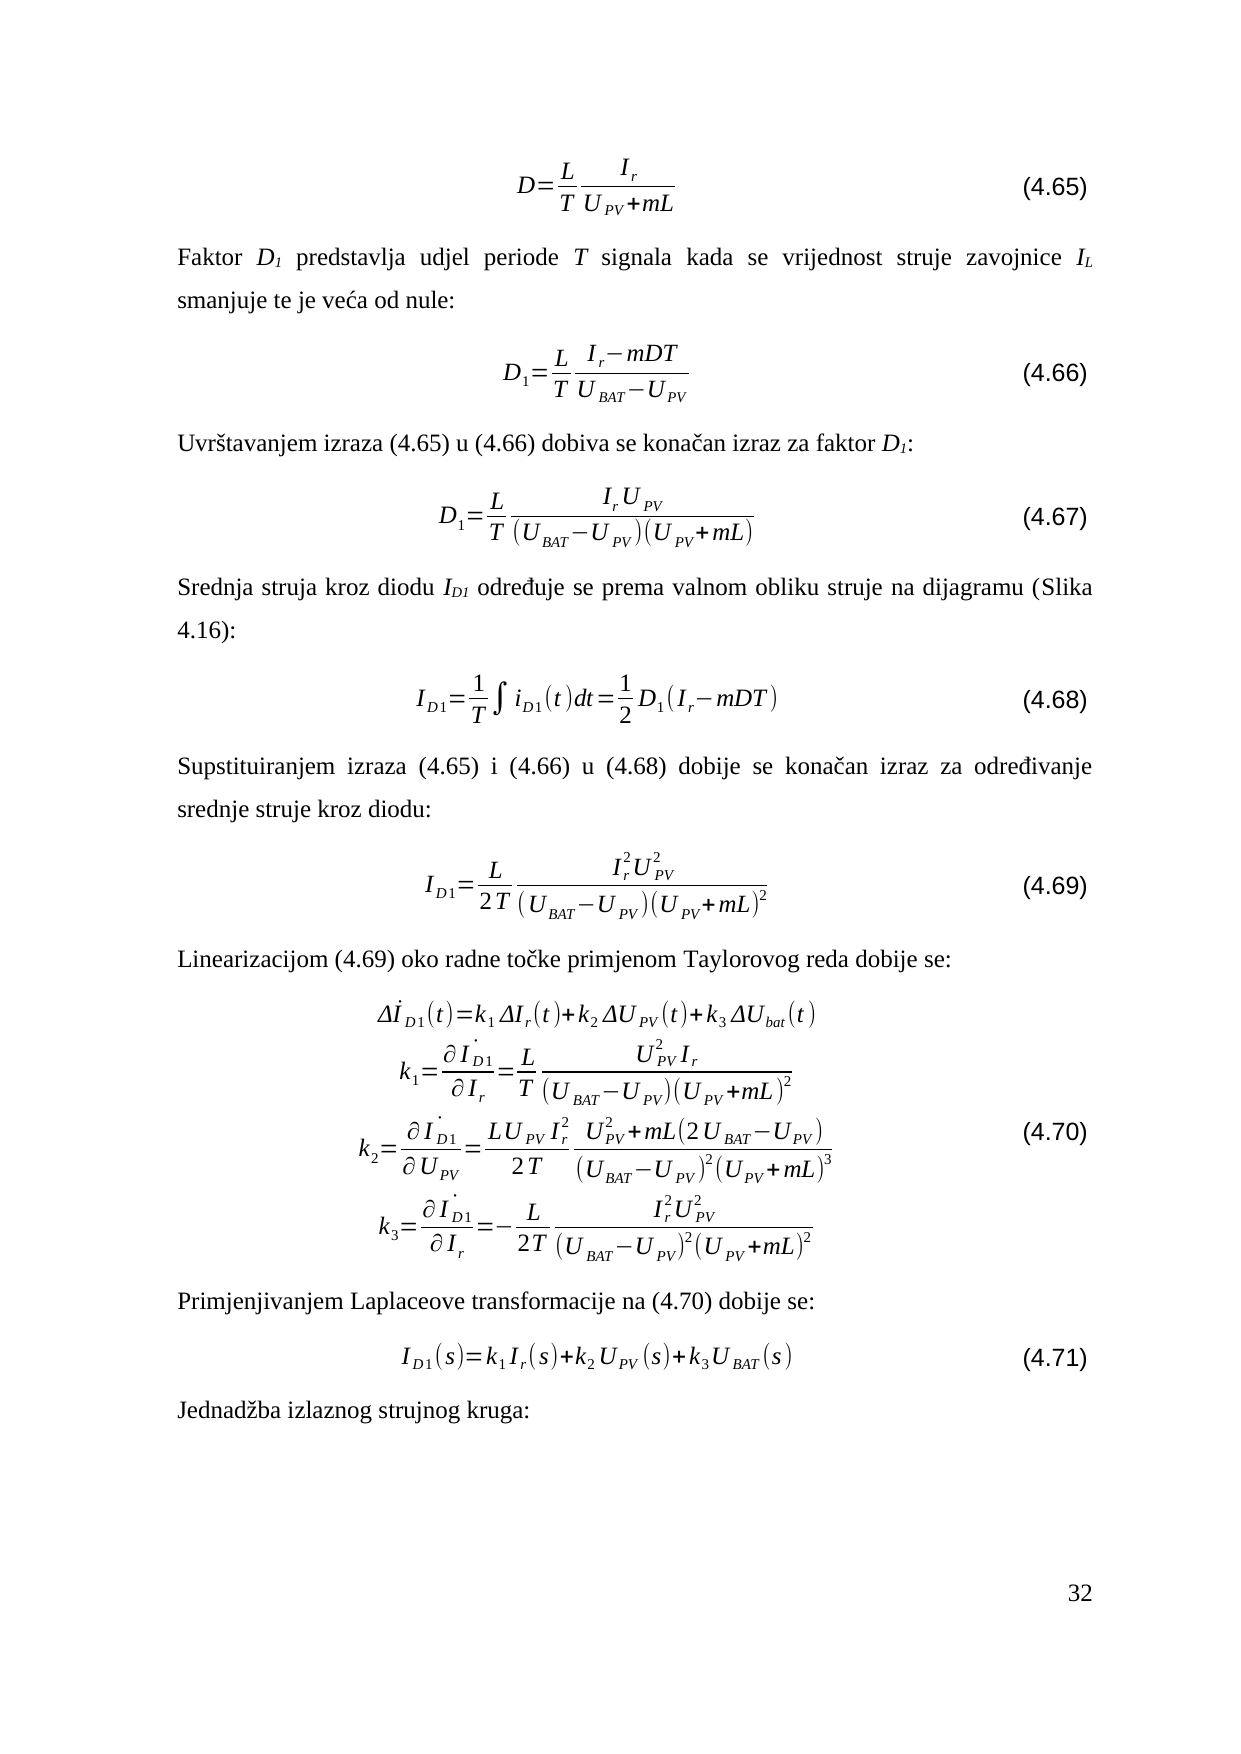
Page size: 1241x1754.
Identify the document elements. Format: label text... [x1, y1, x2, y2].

table_header (4.71) [1015, 1335, 1093, 1383]
table_header [177, 664, 1015, 739]
text Linearizacijom (4.69) oko radne točke primjenom Taylorovog reda dobije se: [177, 944, 1093, 973]
table_header [177, 148, 1015, 230]
table_header [177, 1335, 1015, 1383]
text Faktor D1 predstavlja udjel periode T signala kada se vrijednost struje zavojnice IL smanjuje te je veća od nule: [177, 242, 1093, 313]
text Primjenjivanjem Laplaceove transformacije na (4.70) dobije se: [177, 1286, 1093, 1315]
table_header [177, 477, 1015, 560]
table_header [177, 994, 1015, 1274]
table_header (4.67) [1015, 477, 1093, 560]
table_header [177, 843, 1015, 932]
table_header (4.65) [1015, 148, 1093, 230]
table_header (4.70) [1015, 994, 1093, 1274]
table_header (4.69) [1015, 843, 1093, 932]
text Supstituiranjem izraza (4.65) i (4.66) u (4.68) dobije se konačan izraz za određivanje srednje struje kroz diodu: [177, 751, 1093, 823]
table_header [177, 334, 1015, 416]
table_header (4.66) [1015, 334, 1093, 416]
text Uvrštavanjem izraza (4.65) u (4.66) dobiva se konačan izraz za faktor D1: [177, 428, 1093, 457]
text Srednja struja kroz diodu ID1 određuje se prema valnom obliku struje na dijagramu (Slika 4.16): [177, 572, 1093, 644]
table_header (4.68) [1015, 664, 1093, 739]
text Jednadžba izlaznog strujnog kruga: [177, 1395, 1093, 1424]
